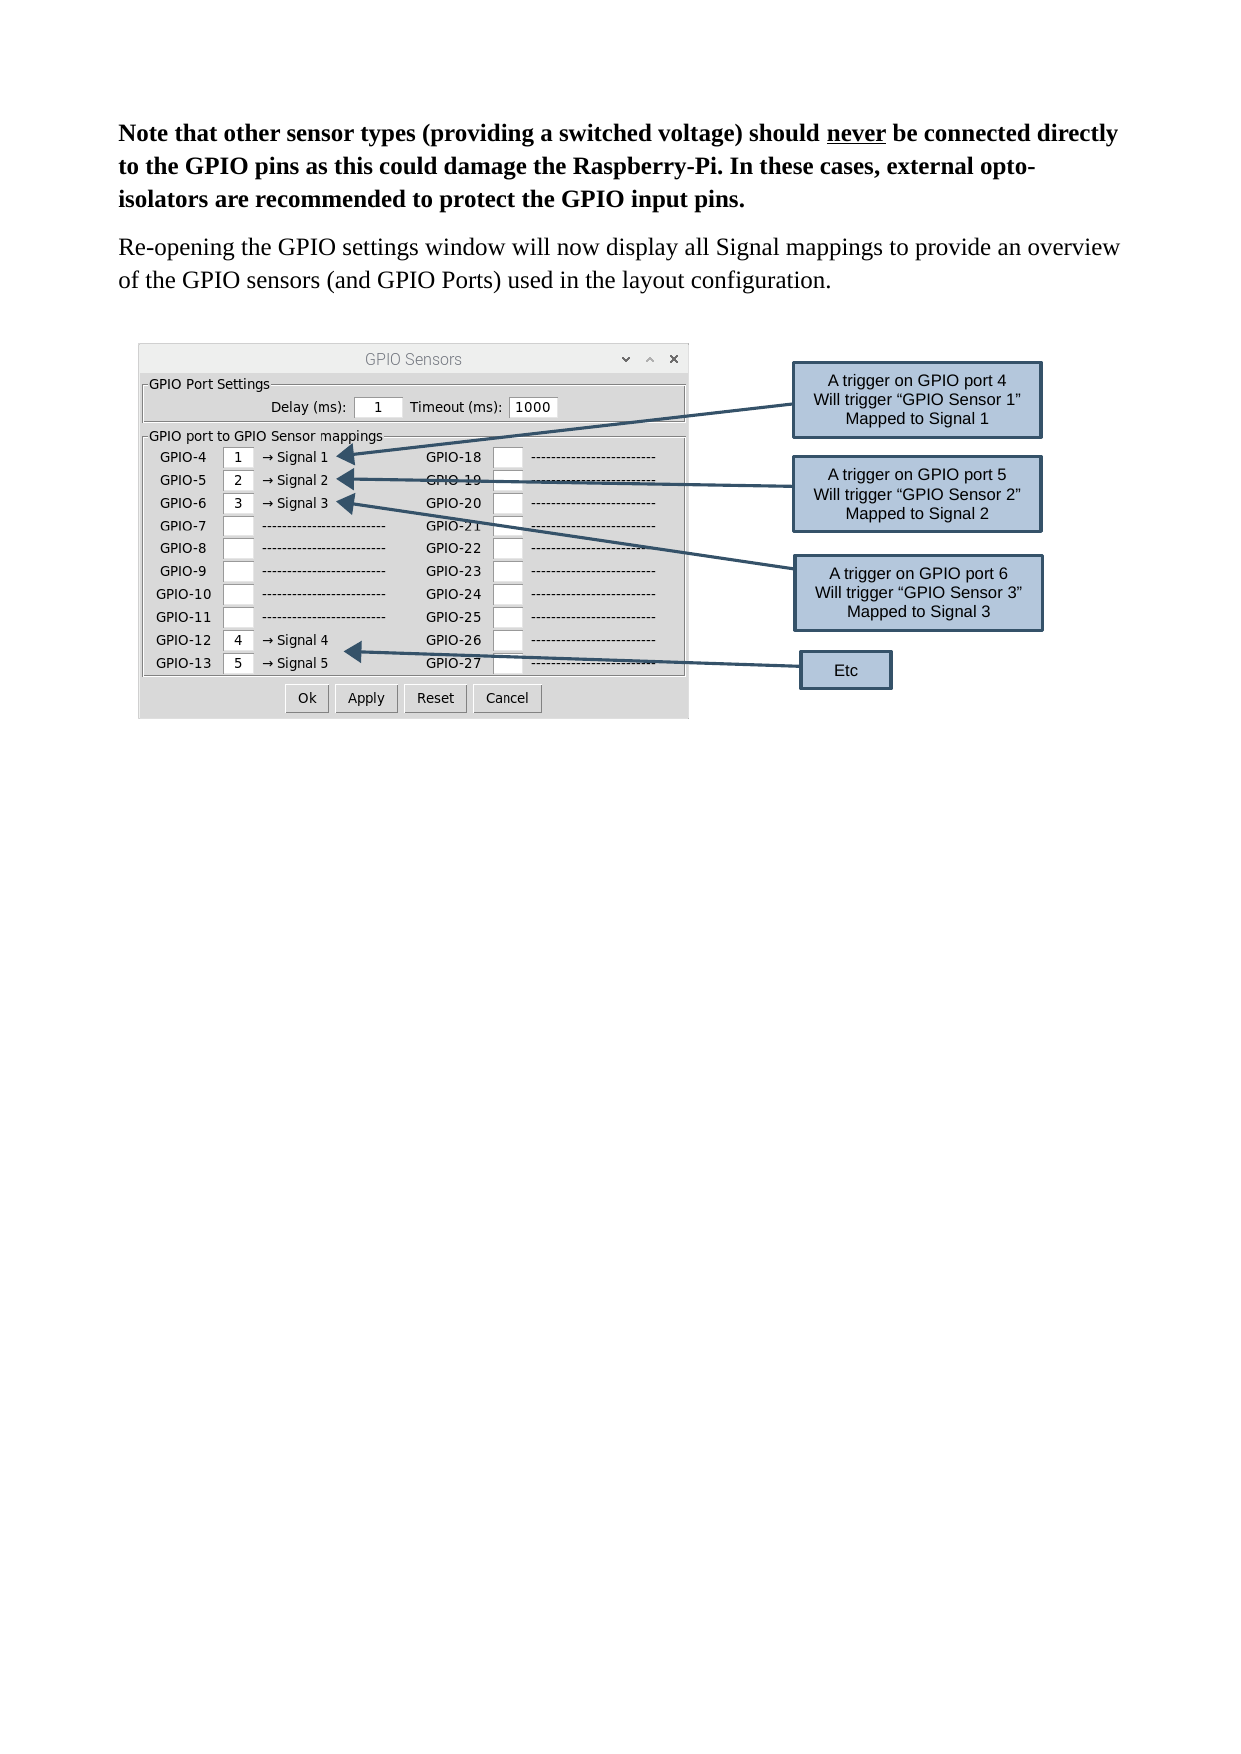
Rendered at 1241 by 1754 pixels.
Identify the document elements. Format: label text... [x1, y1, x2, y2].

text Note that other sensor types (providing a switched voltage) should never be connected directly to the GPIO pins as this could damage the Raspberry-Pi. In these cases, external opto-isolators are recommended to protect the GPIO input pins. [118, 118, 1122, 213]
picture [138, 343, 689, 719]
text Re-opening the GPIO settings window will now display all Signal mappings to provide an overview of the GPIO sensors (and GPIO Ports) used in the layout configuration. [118, 232, 1122, 293]
